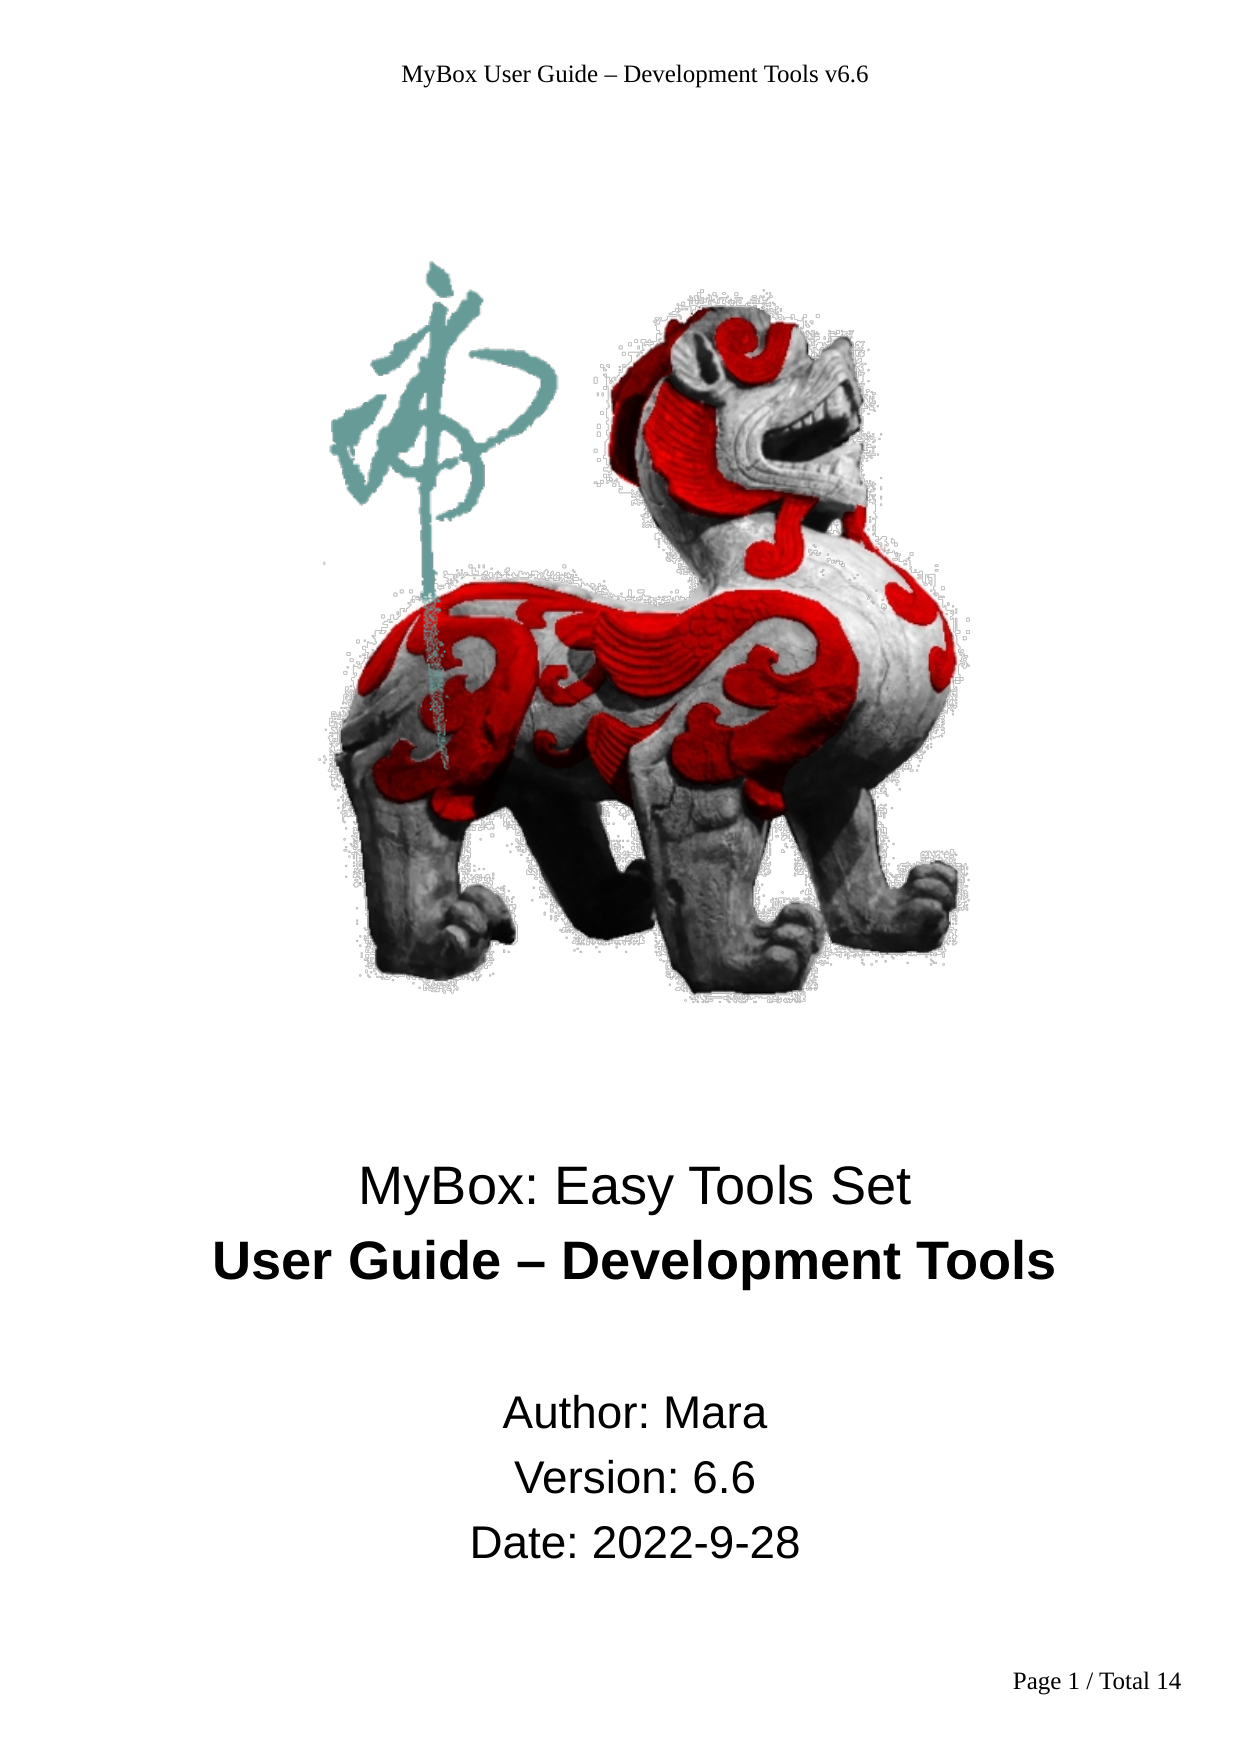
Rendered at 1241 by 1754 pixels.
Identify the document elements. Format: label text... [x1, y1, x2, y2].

subtitle MyBox: Easy Tools Set [88, 1153, 1181, 1216]
text Author: Mara [88, 1386, 1181, 1438]
text Date: 2022-9-28 [88, 1516, 1181, 1569]
text User Guide – Development Tools [88, 1228, 1181, 1291]
text Version: 6.6 [88, 1451, 1181, 1503]
picture [244, 232, 1026, 1014]
